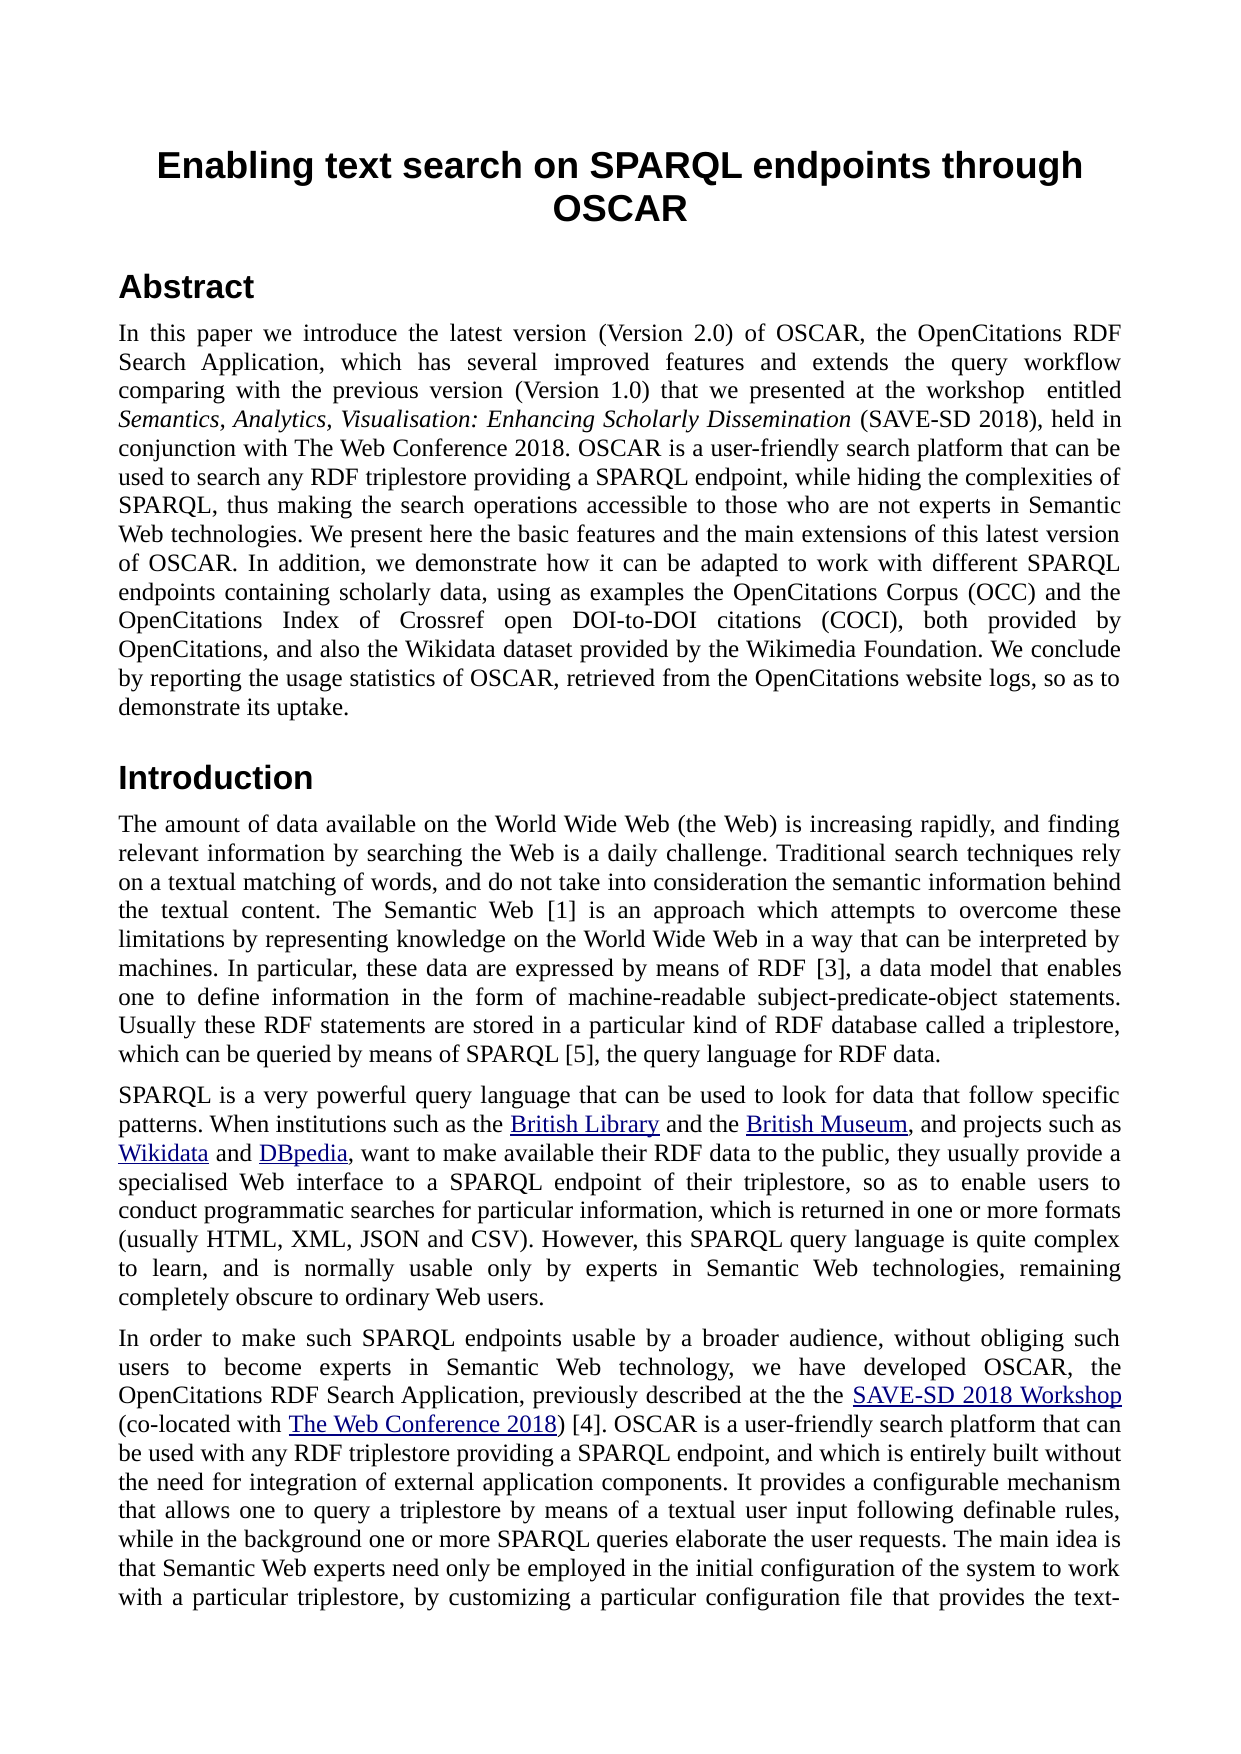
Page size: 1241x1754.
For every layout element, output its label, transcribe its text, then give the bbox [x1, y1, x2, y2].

text SPARQL is a very powerful query language that can be used to look for data that follow specific patterns. When institutions such as the British Library and the British Museum, and projects such as Wikidata and DBpedia, want to make available their RDF data to the public, they usually provide a specialised Web interface to a SPARQL endpoint of their triplestore, so as to enable users to conduct programmatic searches for particular information, which is returned in one or more formats (usually HTML, XML, JSON and CSV). However, this SPARQL query language is quite complex to learn, and is normally usable only by experts in Semantic Web technologies, remaining completely obscure to ordinary Web users. [118, 1080, 1122, 1310]
subtitle Introduction [118, 758, 1122, 797]
title Enabling text search on SPARQL endpoints through OSCAR [118, 143, 1122, 229]
text In order to make such SPARQL endpoints usable by a broader audience, without obliging such users to become experts in Semantic Web technology, we have developed OSCAR, the OpenCitations RDF Search Application, previously described at the the SAVE-SD 2018 Workshop (co-located with The Web Conference 2018) [4]. OSCAR is a user-friendly search platform that can be used with any RDF triplestore providing a SPARQL endpoint, and which is entirely built without the need for integration of external application components. It provides a configurable mechanism that allows one to query a triplestore by means of a textual user input following definable rules, while in the background one or more SPARQL queries elaborate the user requests. The main idea is that Semantic Web experts need only be employed in the initial configuration of the system to work with a particular triplestore, by customizing a particular configuration file that provides the text- [118, 1323, 1122, 1610]
text In this paper we introduce the latest version (Version 2.0) of OSCAR, the OpenCitations RDF Search Application, which has several improved features and extends the query workflow comparing with the previous version (Version 1.0) that we presented at the workshop entitled Semantics, Analytics, Visualisation: Enhancing Scholarly Dissemination (SAVE-SD 2018), held in conjunction with The Web Conference 2018. OSCAR is a user-friendly search platform that can be used to search any RDF triplestore providing a SPARQL endpoint, while hiding the complexities of SPARQL, thus making the search operations accessible to those who are not experts in Semantic Web technologies. We present here the basic features and the main extensions of this latest version of OSCAR. In addition, we demonstrate how it can be adapted to work with different SPARQL endpoints containing scholarly data, using as examples the OpenCitations Corpus (OCC) and the OpenCitations Index of Crossref open DOI-to-DOI citations (COCI), both provided by OpenCitations, and also the Wikidata dataset provided by the Wikimedia Foundation. We conclude by reporting the usage statistics of OSCAR, retrieved from the OpenCitations website logs, so as to demonstrate its uptake. [118, 318, 1122, 721]
subtitle Abstract [118, 267, 1122, 306]
text The amount of data available on the World Wide Web (the Web) is increasing rapidly, and finding relevant information by searching the Web is a daily challenge. Traditional search techniques rely on a textual matching of words, and do not take into consideration the semantic information behind the textual content. The Semantic Web [1] is an approach which attempts to overcome these limitations by representing knowledge on the World Wide Web in a way that can be interpreted by machines. In particular, these data are expressed by means of RDF [3], a data model that enables one to define information in the form of machine-readable subject-predicate-object statements. Usually these RDF statements are stored in a particular kind of RDF database called a triplestore, which can be queried by means of SPARQL [5], the query language for RDF data. [118, 809, 1122, 1068]
